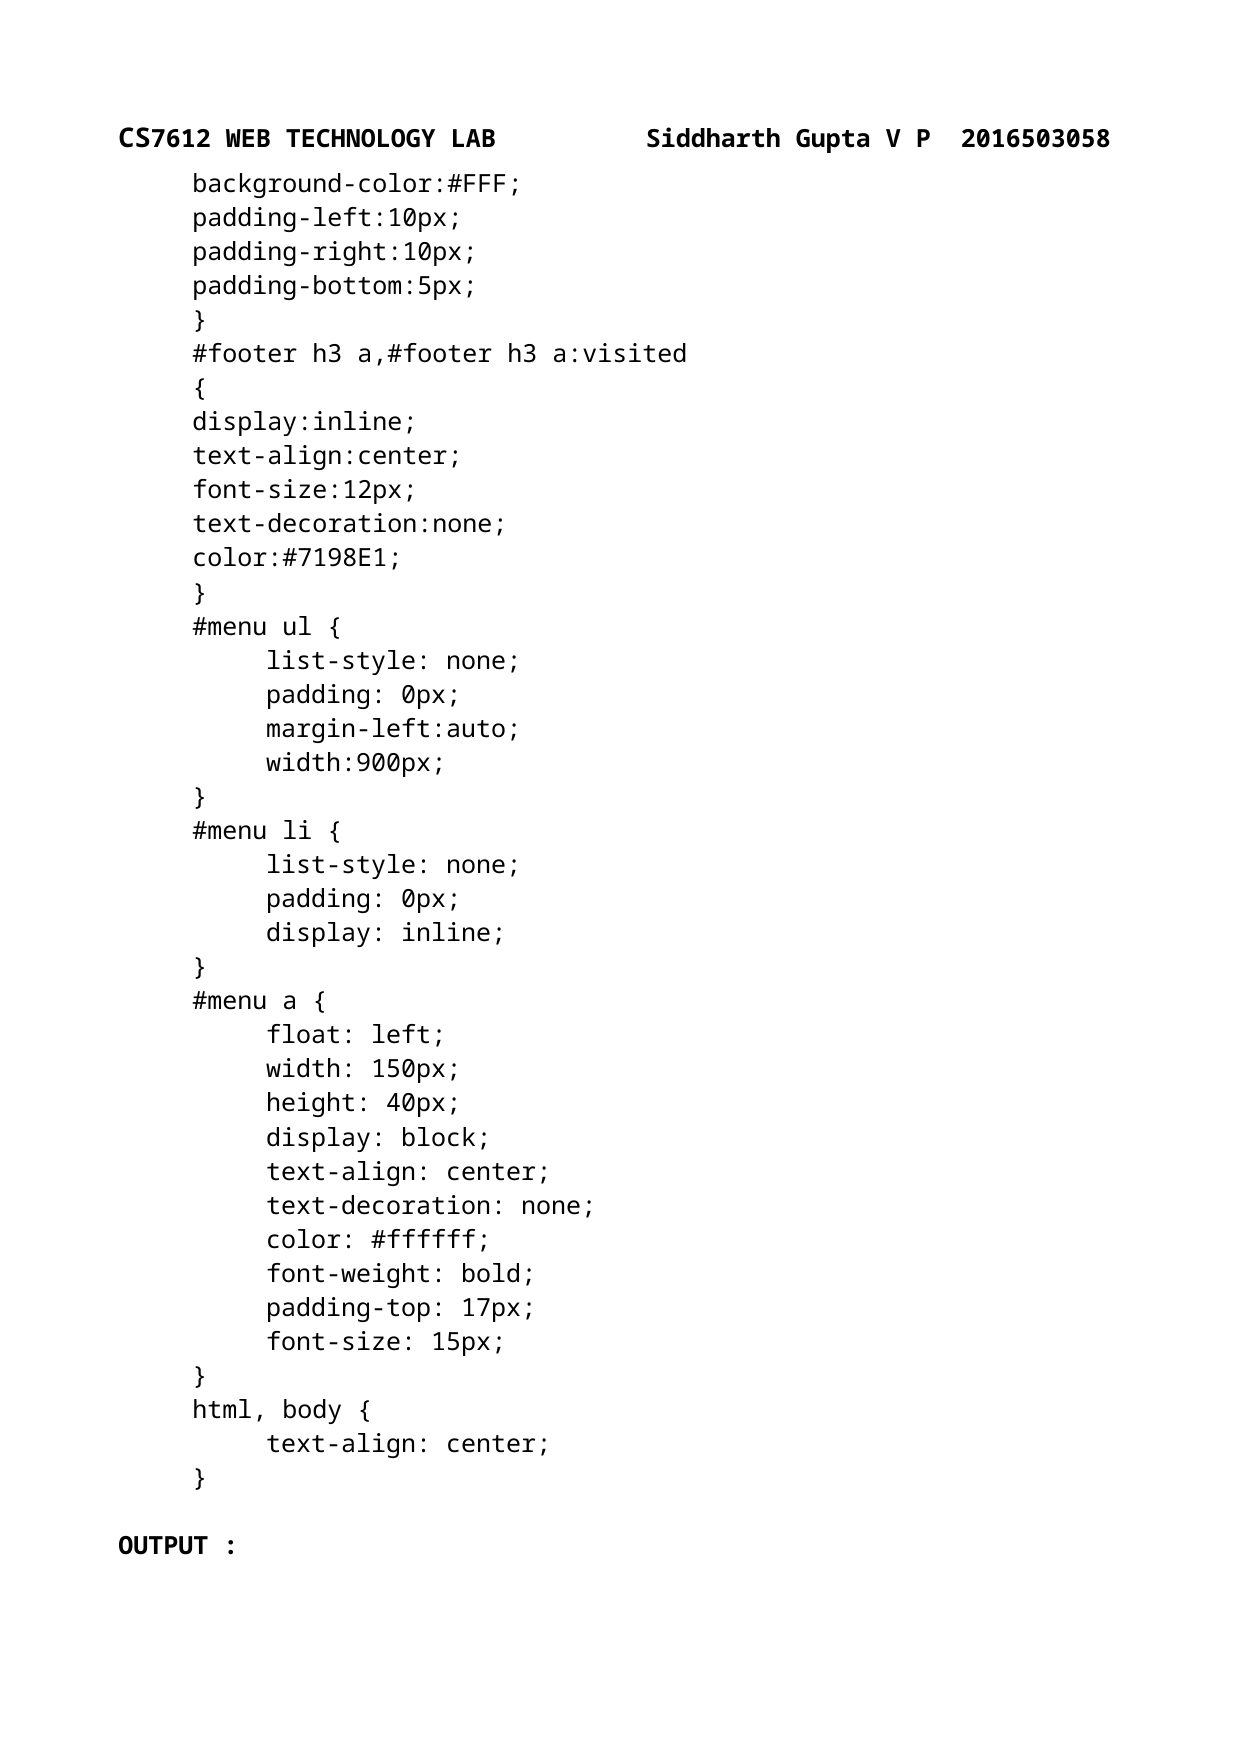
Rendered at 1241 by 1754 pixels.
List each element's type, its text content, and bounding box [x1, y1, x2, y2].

text padding: 0px; [192, 881, 1122, 915]
text width:900px; [192, 744, 1122, 778]
text } [192, 1358, 1122, 1392]
text html, body { [192, 1392, 1122, 1426]
text { [192, 370, 1122, 404]
text margin-left:auto; [192, 710, 1122, 744]
text font-size: 15px; [192, 1323, 1122, 1358]
text font-weight: bold; [192, 1255, 1122, 1289]
text text-decoration:none; [192, 506, 1122, 540]
text padding-bottom:5px; [192, 268, 1122, 302]
text #menu li { [192, 813, 1122, 847]
text padding: 0px; [192, 676, 1122, 710]
text background-color:#FFF; [192, 165, 1122, 199]
text #footer h3 a,#footer h3 a:visited [192, 336, 1122, 370]
text color:#7198E1; [192, 540, 1122, 574]
text OUTPUT : [118, 1528, 1122, 1562]
text padding-left:10px; [192, 199, 1122, 233]
text font-size:12px; [192, 472, 1122, 506]
text text-align: center; [192, 1426, 1122, 1460]
text list-style: none; [192, 847, 1122, 881]
text padding-top: 17px; [192, 1289, 1122, 1323]
text list-style: none; [192, 642, 1122, 676]
text } [192, 302, 1122, 336]
text display: inline; [192, 915, 1122, 949]
text } [192, 1460, 1122, 1494]
text } [192, 574, 1122, 608]
text text-decoration: none; [192, 1187, 1122, 1221]
text width: 150px; [192, 1051, 1122, 1085]
text } [192, 778, 1122, 813]
text text-align:center; [192, 438, 1122, 472]
text #menu a { [192, 983, 1122, 1017]
text #menu ul { [192, 608, 1122, 642]
text height: 40px; [192, 1085, 1122, 1119]
text color: #ffffff; [192, 1221, 1122, 1255]
text display: block; [192, 1119, 1122, 1153]
text text-align: center; [192, 1153, 1122, 1187]
text display:inline; [192, 404, 1122, 438]
text padding-right:10px; [192, 233, 1122, 268]
text } [192, 949, 1122, 983]
text float: left; [192, 1017, 1122, 1051]
